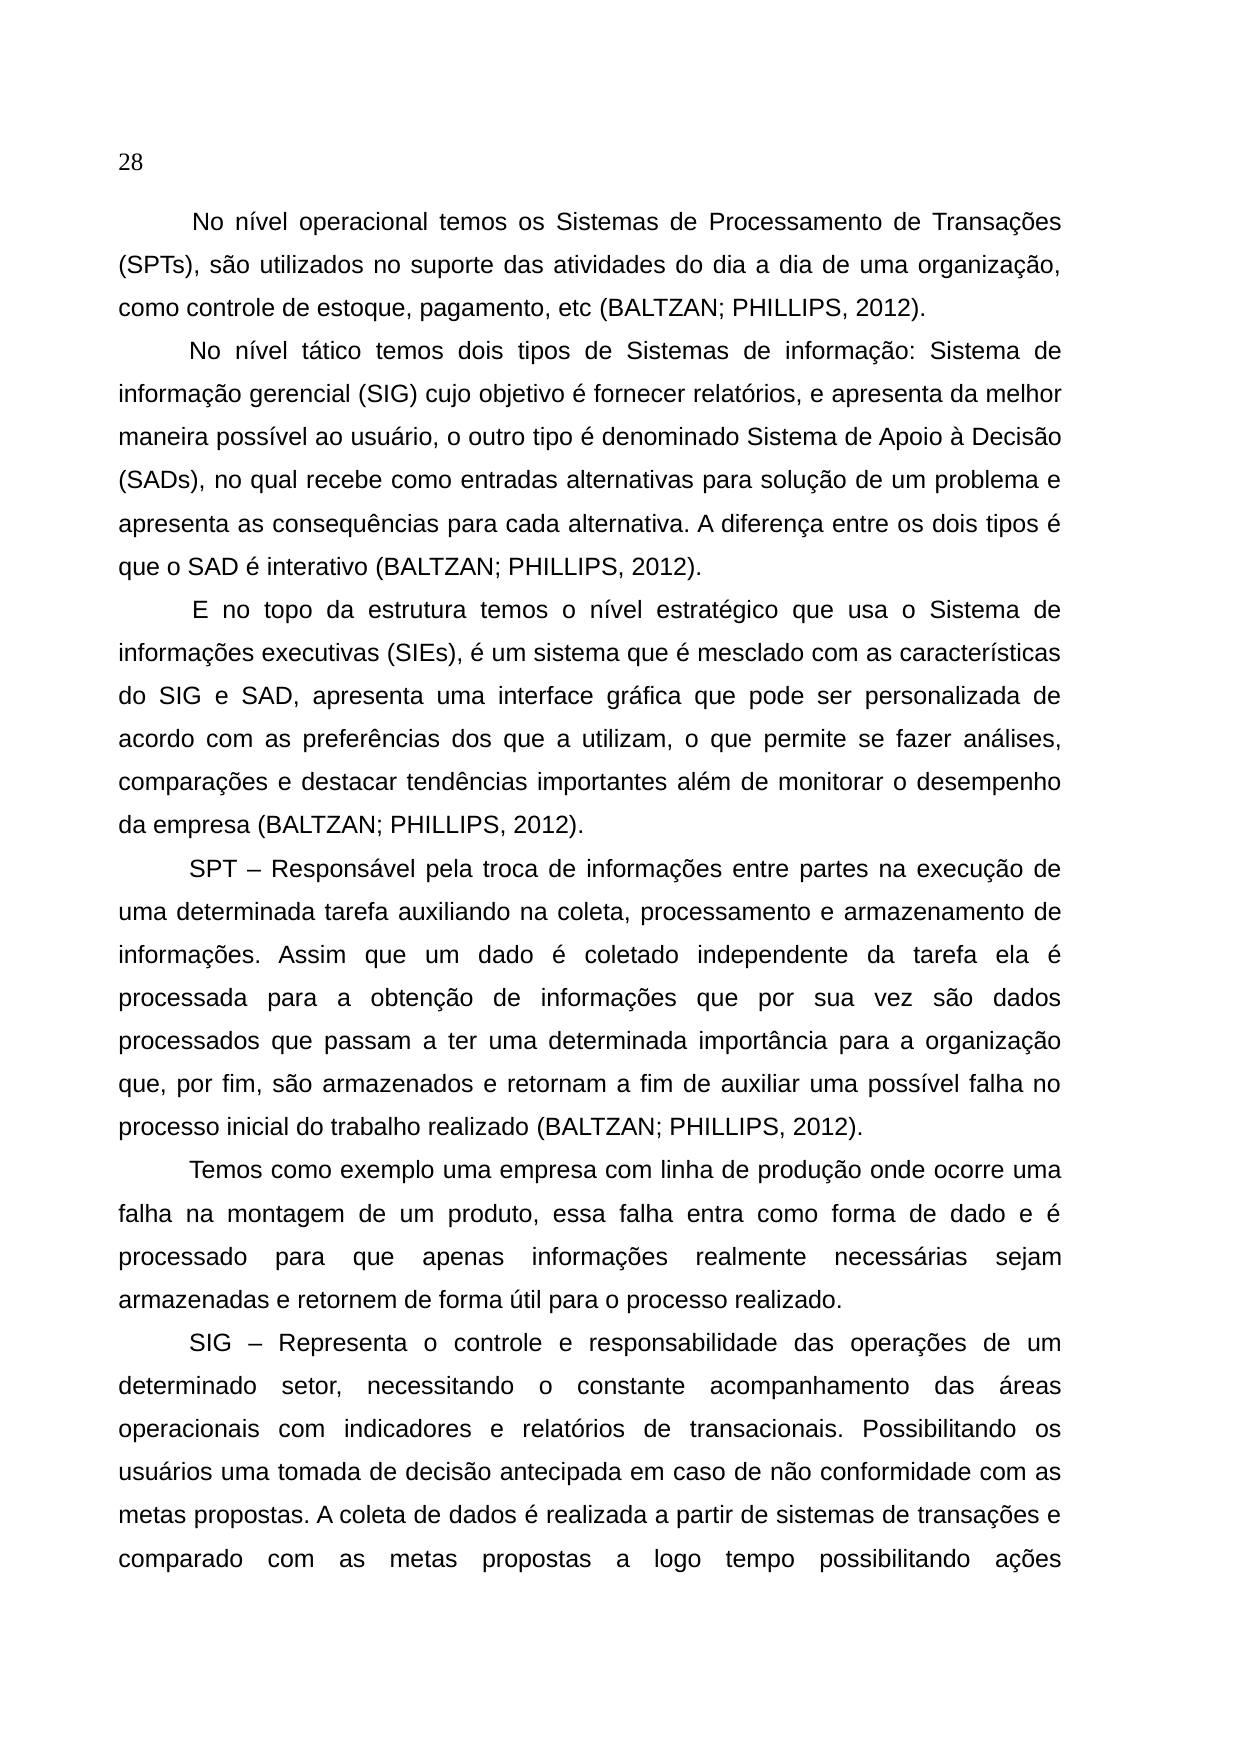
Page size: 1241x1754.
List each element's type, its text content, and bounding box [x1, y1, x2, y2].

text Temos como exemplo uma empresa com linha de produção onde ocorre uma falha na montagem de um produto, essa falha entra como forma de dado e é processado para que apenas informações realmente necessárias sejam armazenadas e retornem de forma útil para o processo realizado. [118, 1155, 1063, 1313]
text No nível tático temos dois tipos de Sistemas de informação: Sistema de informação gerencial (SIG) cujo objetivo é fornecer relatórios, e apresenta da melhor maneira possível ao usuário, o outro tipo é denominado Sistema de Apoio à Decisão (SADs), no qual recebe como entradas alternativas para solução de um problema e apresenta as consequências para cada alternativa. A diferença entre os dois tipos é que o SAD é interativo (BALTZAN; PHILLIPS, 2012). [118, 336, 1063, 580]
text SIG – Representa o controle e responsabilidade das operações de um determinado setor, necessitando o constante acompanhamento das áreas operacionais com indicadores e relatórios de transacionais. Possibilitando os usuários uma tomada de decisão antecipada em caso de não conformidade com as metas propostas. A coleta de dados é realizada a partir de sistemas de transações e comparado com as metas propostas a logo tempo possibilitando ações [118, 1328, 1063, 1572]
text No nível operacional temos os Sistemas de Processamento de Transações (SPTs), são utilizados no suporte das atividades do dia a dia de uma organização, como controle de estoque, pagamento, etc (BALTZAN; PHILLIPS, 2012). [118, 207, 1063, 322]
text E no topo da estrutura temos o nível estratégico que usa o Sistema de informações executivas (SIEs), é um sistema que é mesclado com as características do SIG e SAD, apresenta uma interface gráfica que pode ser personalizada de acordo com as preferências dos que a utilizam, o que permite se fazer análises, comparações e destacar tendências importantes além de monitorar o desempenho da empresa (BALTZAN; PHILLIPS, 2012). [118, 595, 1063, 839]
text SPT – Responsável pela troca de informações entre partes na execução de uma determinada tarefa auxiliando na coleta, processamento e armazenamento de informações. Assim que um dado é coletado independente da tarefa ela é processada para a obtenção de informações que por sua vez são dados processados que passam a ter uma determinada importância para a organização que, por fim, são armazenados e retornam a fim de auxiliar uma possível falha no processo inicial do trabalho realizado (BALTZAN; PHILLIPS, 2012). [118, 853, 1063, 1141]
